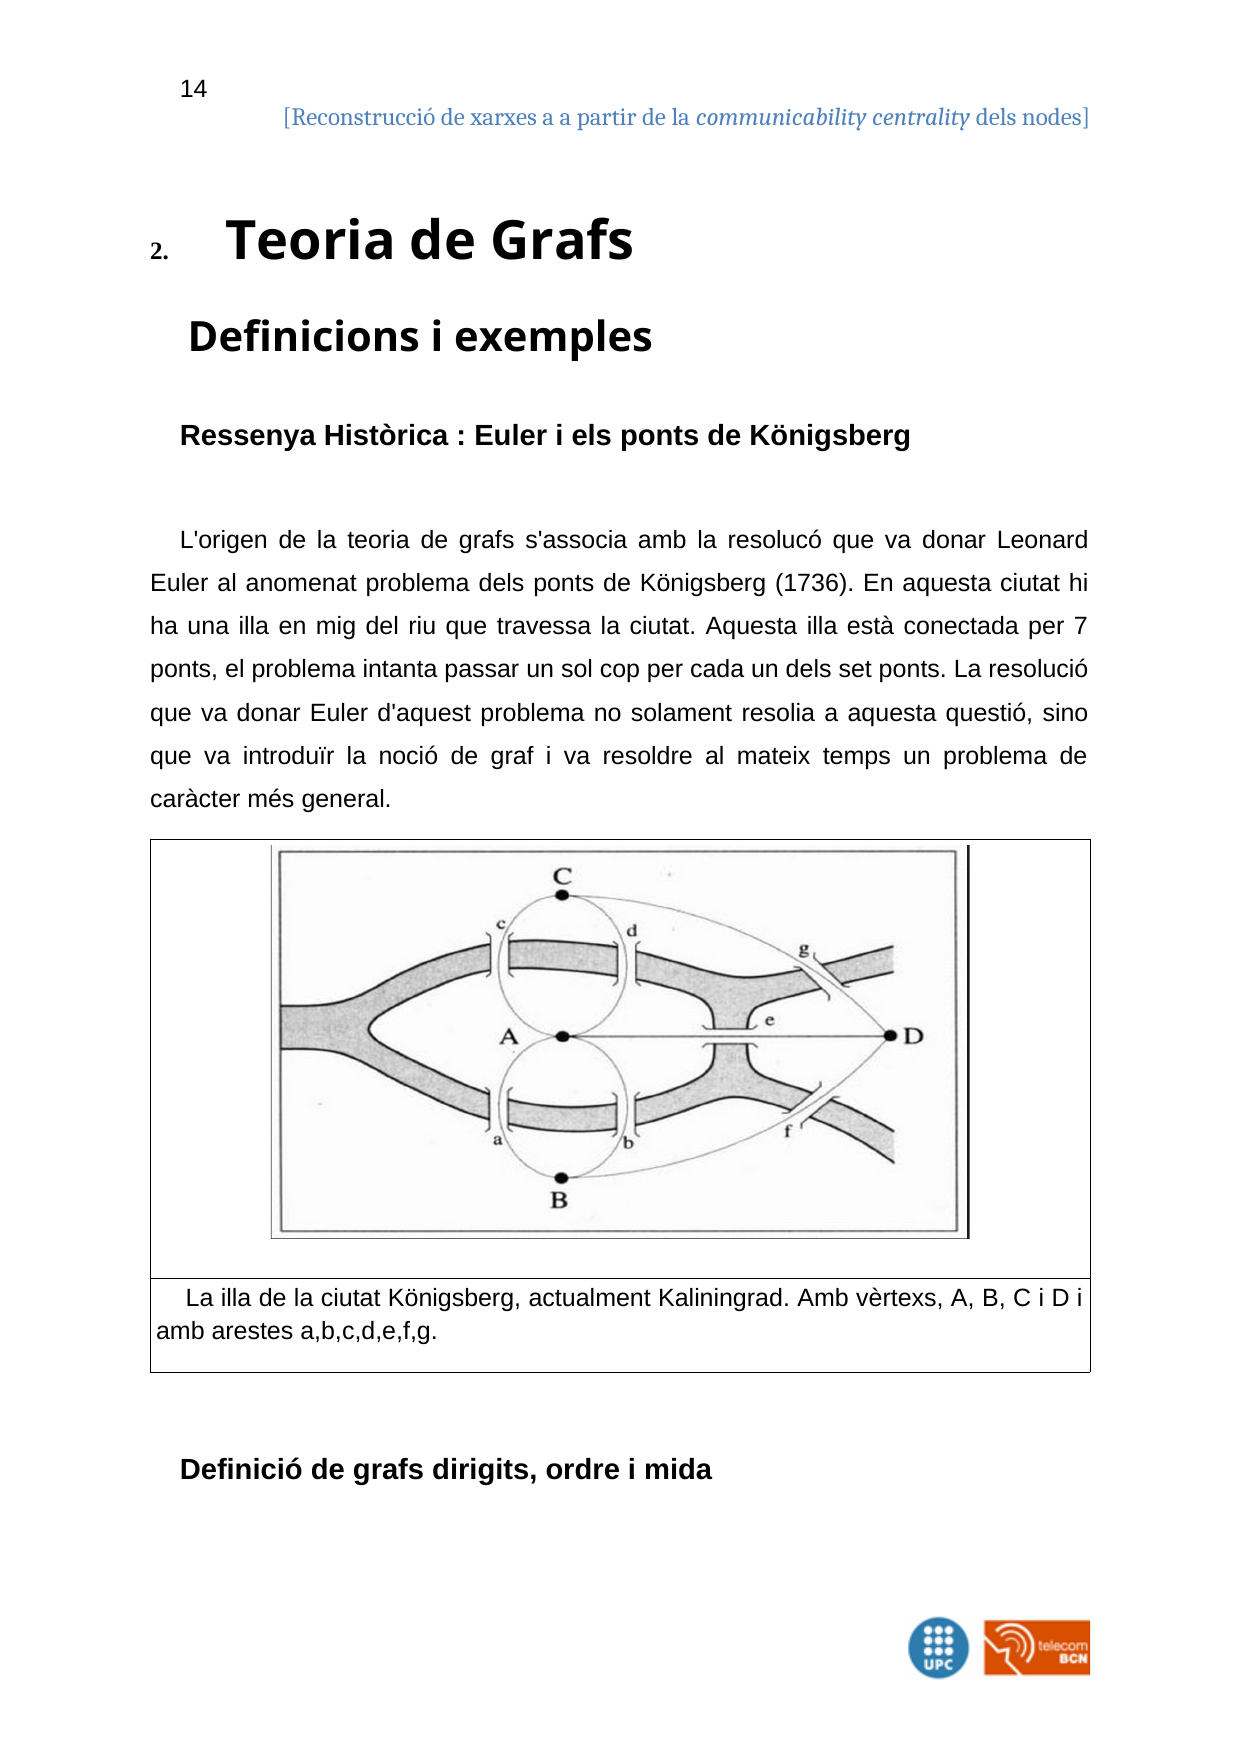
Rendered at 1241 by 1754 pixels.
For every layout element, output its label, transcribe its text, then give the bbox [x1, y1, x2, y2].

text L'origen de la teoria de grafs s'associa amb la resolucó que va donar Leonard Euler al anomenat problema dels ponts de Königsberg (1736). En aquesta ciutat hi ha una illa en mig del riu que travessa la ciutat. Aquesta illa està conectada per 7 ponts, el problema intanta passar un sol cop per cada un dels set ponts. La resolució que va donar Euler d'aquest problema no solament resolia a aquesta questió, sino que va introduïr la noció de graf i va resoldre al mateix temps un problema de caràcter més general. [150, 525, 1090, 812]
subtitle Teoria de Grafs [150, 202, 1090, 275]
subtitle Definició de grafs dirigits, ordre i mida [150, 1452, 1090, 1486]
picture [270, 845, 970, 1239]
picture [904, 1614, 1091, 1681]
subtitle Definicions i exemples [187, 307, 1090, 364]
table_header [151, 840, 1090, 1277]
subtitle Ressenya Històrica : Euler i els ponts de Königsberg [150, 418, 1090, 452]
table_cell La illa de la ciutat Königsberg, actualment Kaliningrad. Amb vèrtexs, A, B, C i D i amb arestes a,b,c,d,e,f,g. [151, 1279, 1090, 1372]
